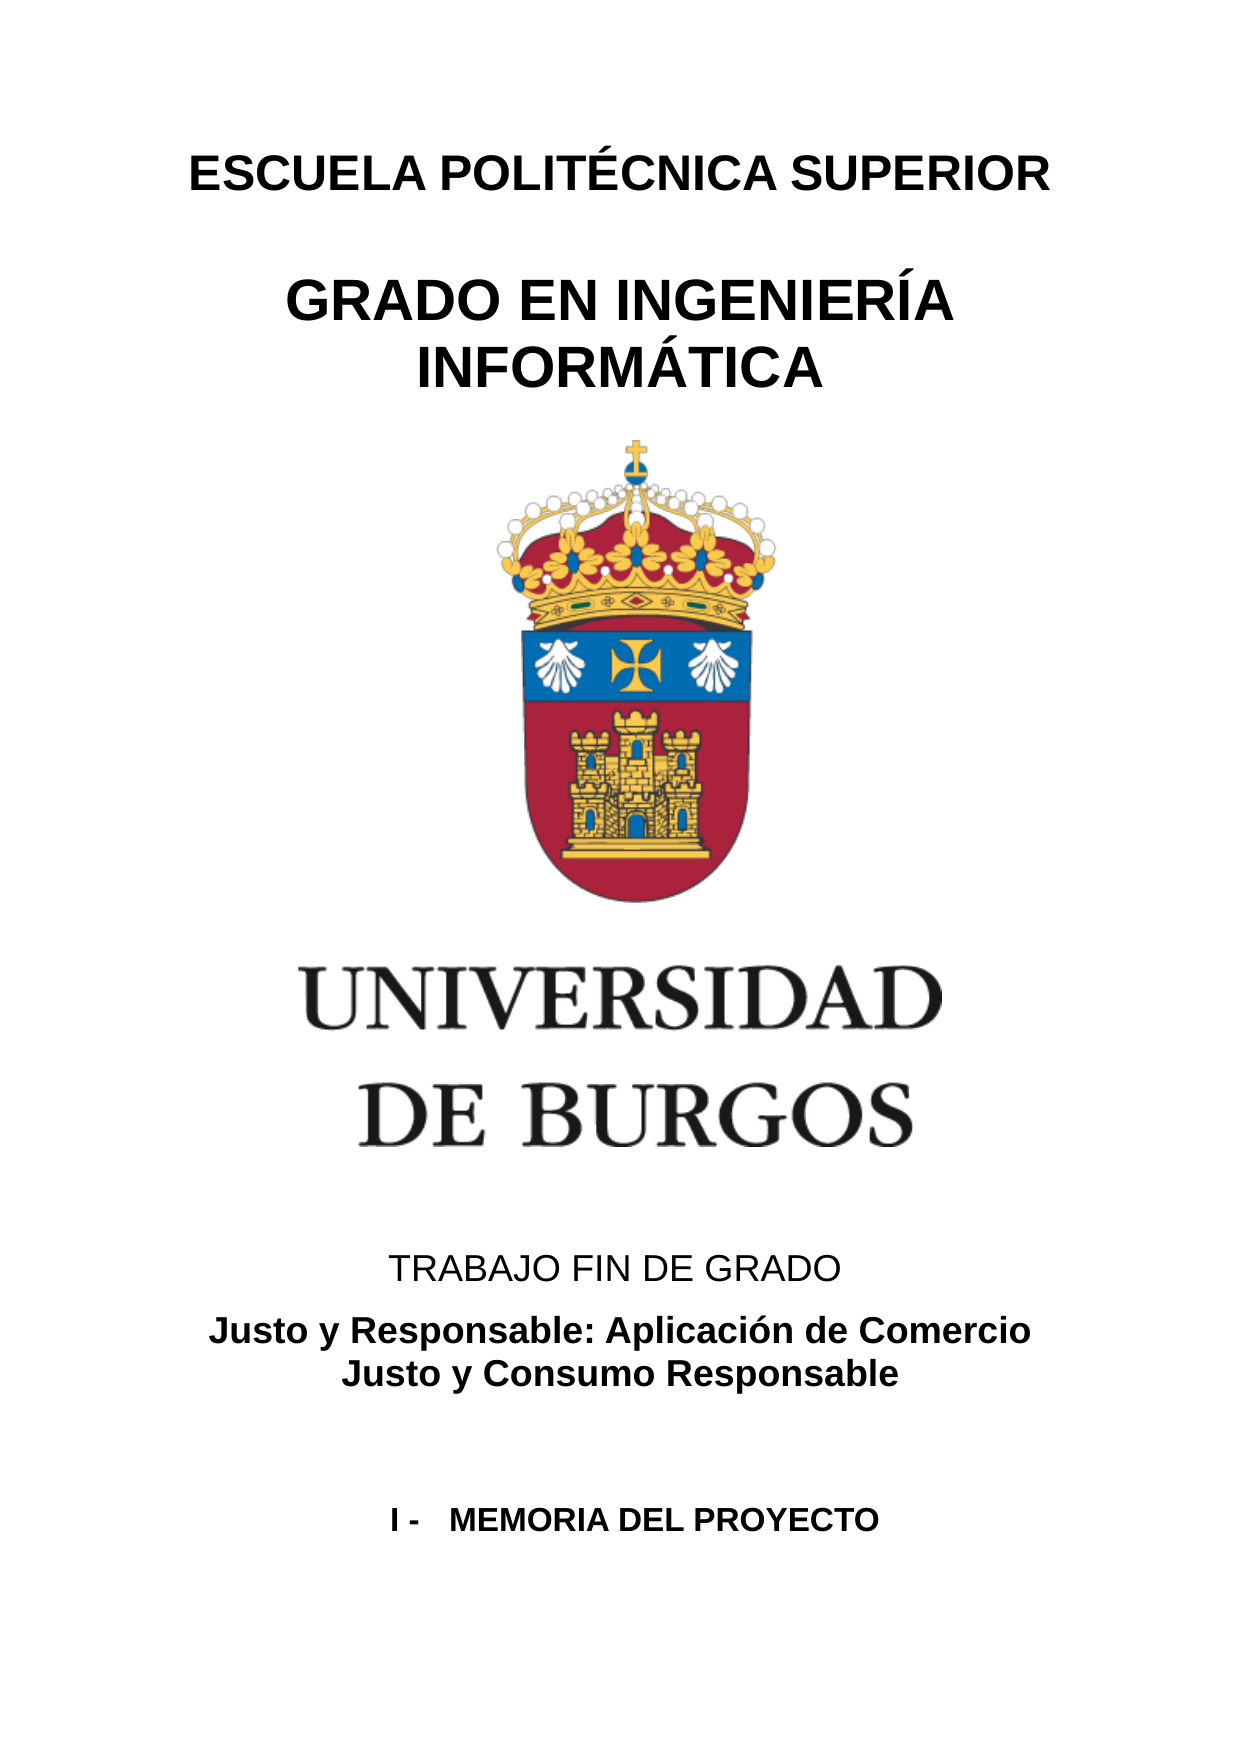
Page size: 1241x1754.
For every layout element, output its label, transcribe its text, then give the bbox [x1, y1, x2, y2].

subtitle TRABAJO FIN DE GRADO [118, 1247, 1122, 1290]
picture [298, 440, 942, 1147]
subtitle Justo y Responsable: Aplicación de Comercio Justo y Consumo Responsable [118, 1308, 1122, 1395]
title GRADO EN INGENIERÍA INFORMÁTICA [118, 266, 1122, 400]
title ESCUELA POLITÉCNICA SUPERIOR [118, 143, 1122, 200]
subtitle MEMORIA DEL PROYECTO [162, 1500, 1122, 1539]
